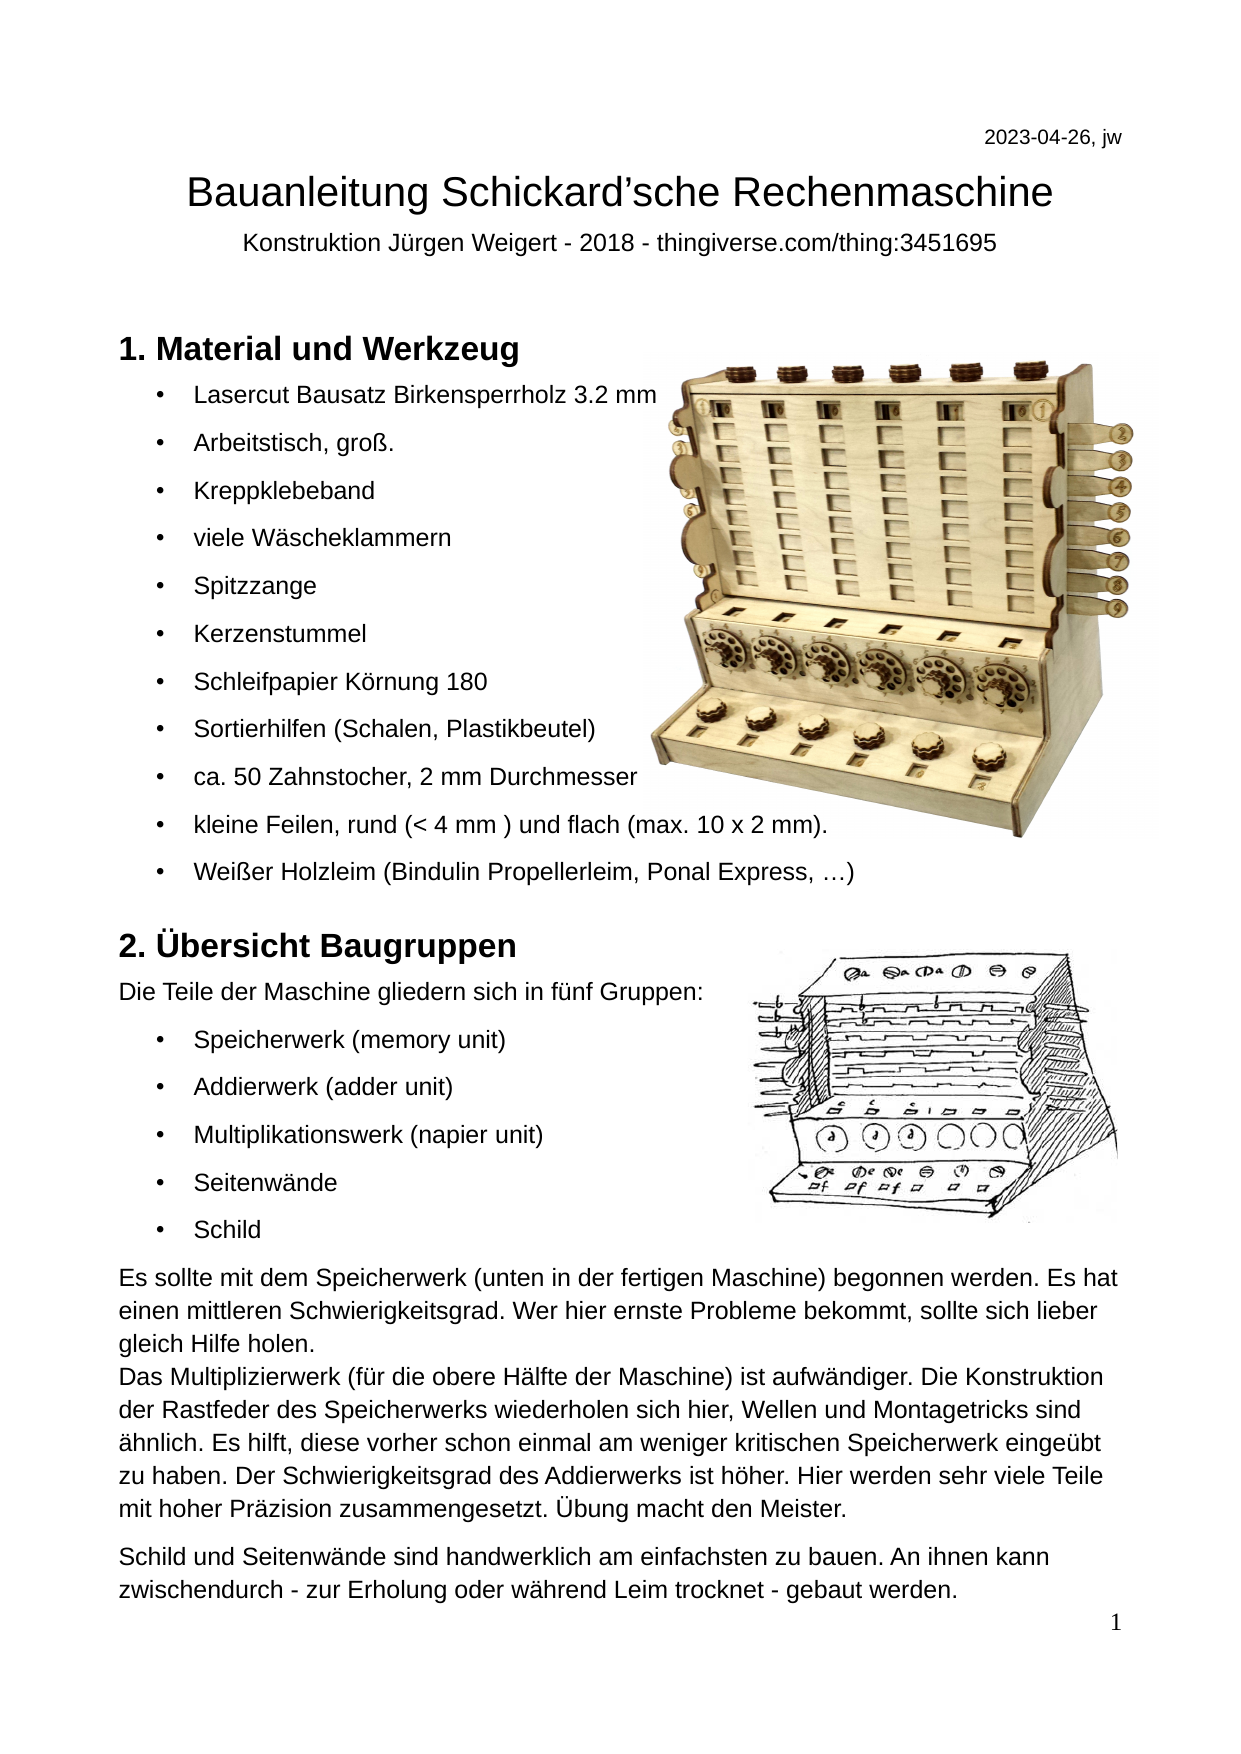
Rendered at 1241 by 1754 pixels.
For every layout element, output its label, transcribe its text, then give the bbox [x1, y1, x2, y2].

list Multiplikationswerk (napier unit) [156, 1120, 747, 1149]
text Konstruktion Jürgen Weigert - 2018 - thingiverse.com/thing:3451695 [118, 228, 1122, 289]
list Addierwerk (adder unit) [156, 1072, 747, 1101]
list Kreppklebeband [156, 476, 643, 504]
list Spitzzange [156, 571, 643, 600]
list ca. 50 Zahnstocher, 2 mm Durchmesser [156, 762, 643, 791]
text Es sollte mit dem Speicherwerk (unten in der fertigen Maschine) begonnen werden. Es hat einen mittleren Schwierigkeitsgrad. Wer hier ernste Probleme bekommt, sollte sich lieber gleich Hilfe holen. Das Multiplizierwerk (für die obere Hälfte der Maschine) ist aufwändiger. Die Konstruktion der Rastfeder des Speicherwerks wiederholen sich hier, Wellen und Montagetricks sind ähnlich. Es hilft, diese vorher schon einmal am weniger kritischen Speicherwerk eingeübt zu haben. Der Schwierigkeitsgrad des Addierwerks ist höher. Hier werden sehr viele Teile mit hoher Präzision zusammengesetzt. Übung macht den Meister. [118, 1263, 1122, 1523]
list Kerzenstummel [156, 619, 643, 648]
list Arbeitstisch, groß. [156, 428, 643, 457]
subtitle 1. Material und Werkzeug [118, 329, 1122, 368]
subtitle 2023-04-26, jw [118, 124, 1122, 148]
text Schild und Seitenwände sind handwerklich am einfachsten zu bauen. An ihnen kann zwischendurch - zur Erholung oder während Leim trocknet - gebaut werden. [118, 1542, 1122, 1604]
text Die Teile der Maschine gliedern sich in fünf Gruppen: [118, 977, 747, 1006]
list Seitenwände [156, 1168, 747, 1197]
list kleine Feilen, rund (< 4 mm ) und flach (max. 10 x 2 mm). [156, 810, 643, 838]
list viele Wäscheklammern [156, 523, 643, 552]
picture [747, 949, 1118, 1223]
list Speicherwerk (memory unit) [156, 1025, 747, 1053]
subtitle 2. Übersicht Baugruppen [118, 926, 1122, 964]
list Lasercut Bausatz Birkensperrholz 3.2 mm [156, 380, 643, 409]
list Sortierhilfen (Schalen, Plastikbeutel) [156, 714, 643, 743]
subtitle Bauanleitung Schickard’sche Rechenmaschine [118, 167, 1122, 215]
picture [643, 352, 1160, 839]
list Schild [156, 1216, 1122, 1244]
list Weißer Holzleim (Bindulin Propellerleim, Ponal Express, …) [156, 857, 1122, 886]
list Schleifpapier Körnung 180 [156, 667, 643, 695]
